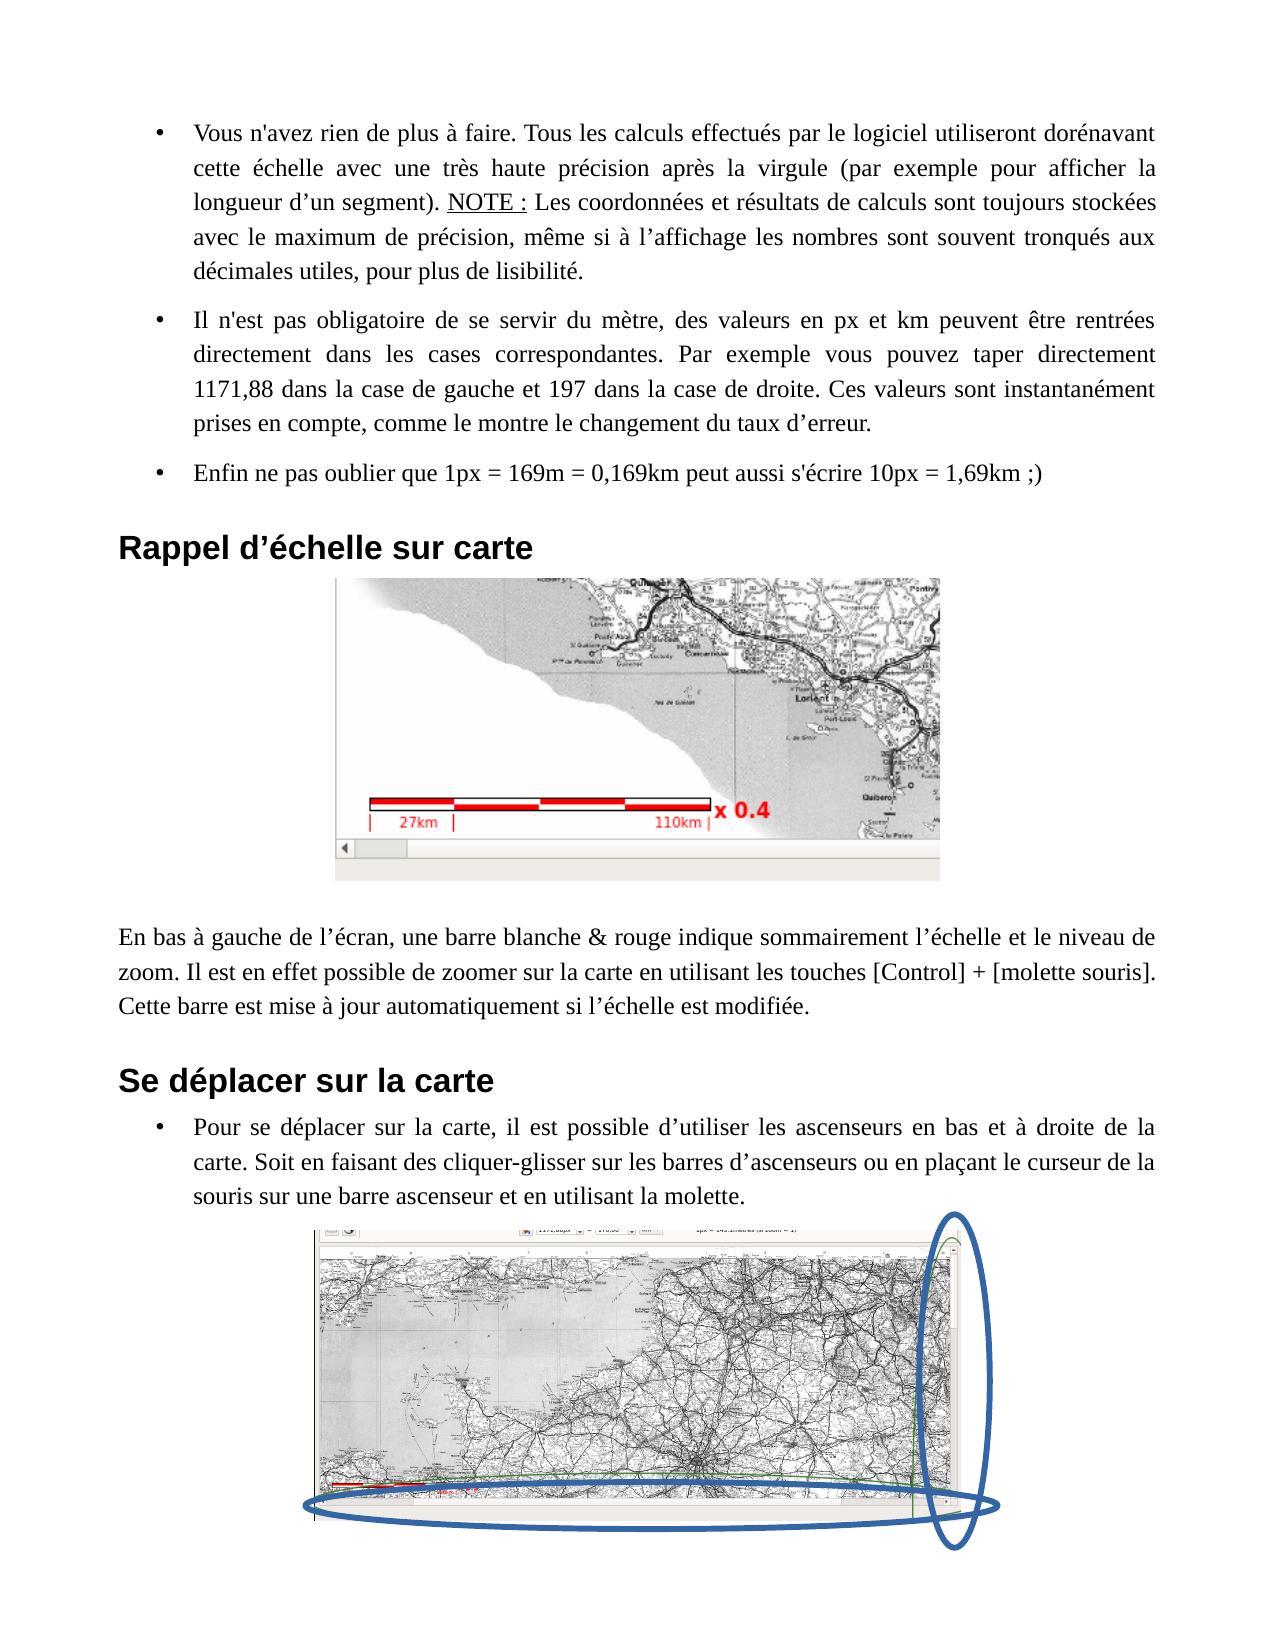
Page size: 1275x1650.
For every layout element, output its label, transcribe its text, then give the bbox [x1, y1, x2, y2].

picture [923, 1230, 962, 1492]
list Enfin ne pas oublier que 1px = 169m = 0,169km peut aussi s'écrire 10px = 1,69km ;) [156, 458, 1157, 486]
text En bas à gauche de l’écran, une barre blanche & rouge indique sommairement l’échelle et le niveau de zoom. Il est en effet possible de zoomer sur la carte en utilisant les touches [Control] + [molette souris]. Cette barre est mise à jour automatiquement si l’échelle est modifiée. [118, 922, 1157, 1020]
list Vous n'avez rien de plus à faire. Tous les calculs effectués par le logiciel utiliseront dorénavant cette échelle avec une très haute précision après la virgule (par exemple pour afficher la longueur d’un segment). NOTE : Les coordonnées et résultats de calculs sont toujours stockées avec le maximum de précision, même si à l’affichage les nombres sont souvent tronqués aux décimales utiles, pour plus de lisibilité. [156, 118, 1157, 285]
picture [335, 578, 940, 881]
picture [933, 1495, 962, 1515]
picture [314, 1230, 936, 1497]
subtitle Rappel d’échelle sur carte [118, 527, 1157, 566]
picture [314, 1486, 930, 1521]
subtitle Se déplacer sur la carte [118, 1061, 1157, 1099]
picture [314, 1515, 349, 1521]
list Il n'est pas obligatoire de se servir du mètre, des valeurs en px et km peuvent être rentrées directement dans les cases correspondantes. Par exemple vous pouvez taper directement 1171,88 dans la case de gauche et 197 dans la case de droite. Ces valeurs sont instantanément prises en compte, comme le montre le changement du taux d’erreur. [156, 305, 1157, 437]
list Pour se déplacer sur la carte, il est possible d’utiliser les ascenseurs en bas et à droite de la carte. Soit en faisant des cliquer-glisser sur les barres d’ascenseurs ou en plaçant le curseur de la souris sur une barre ascenseur et en utilisant la molette. [156, 1112, 1157, 1210]
